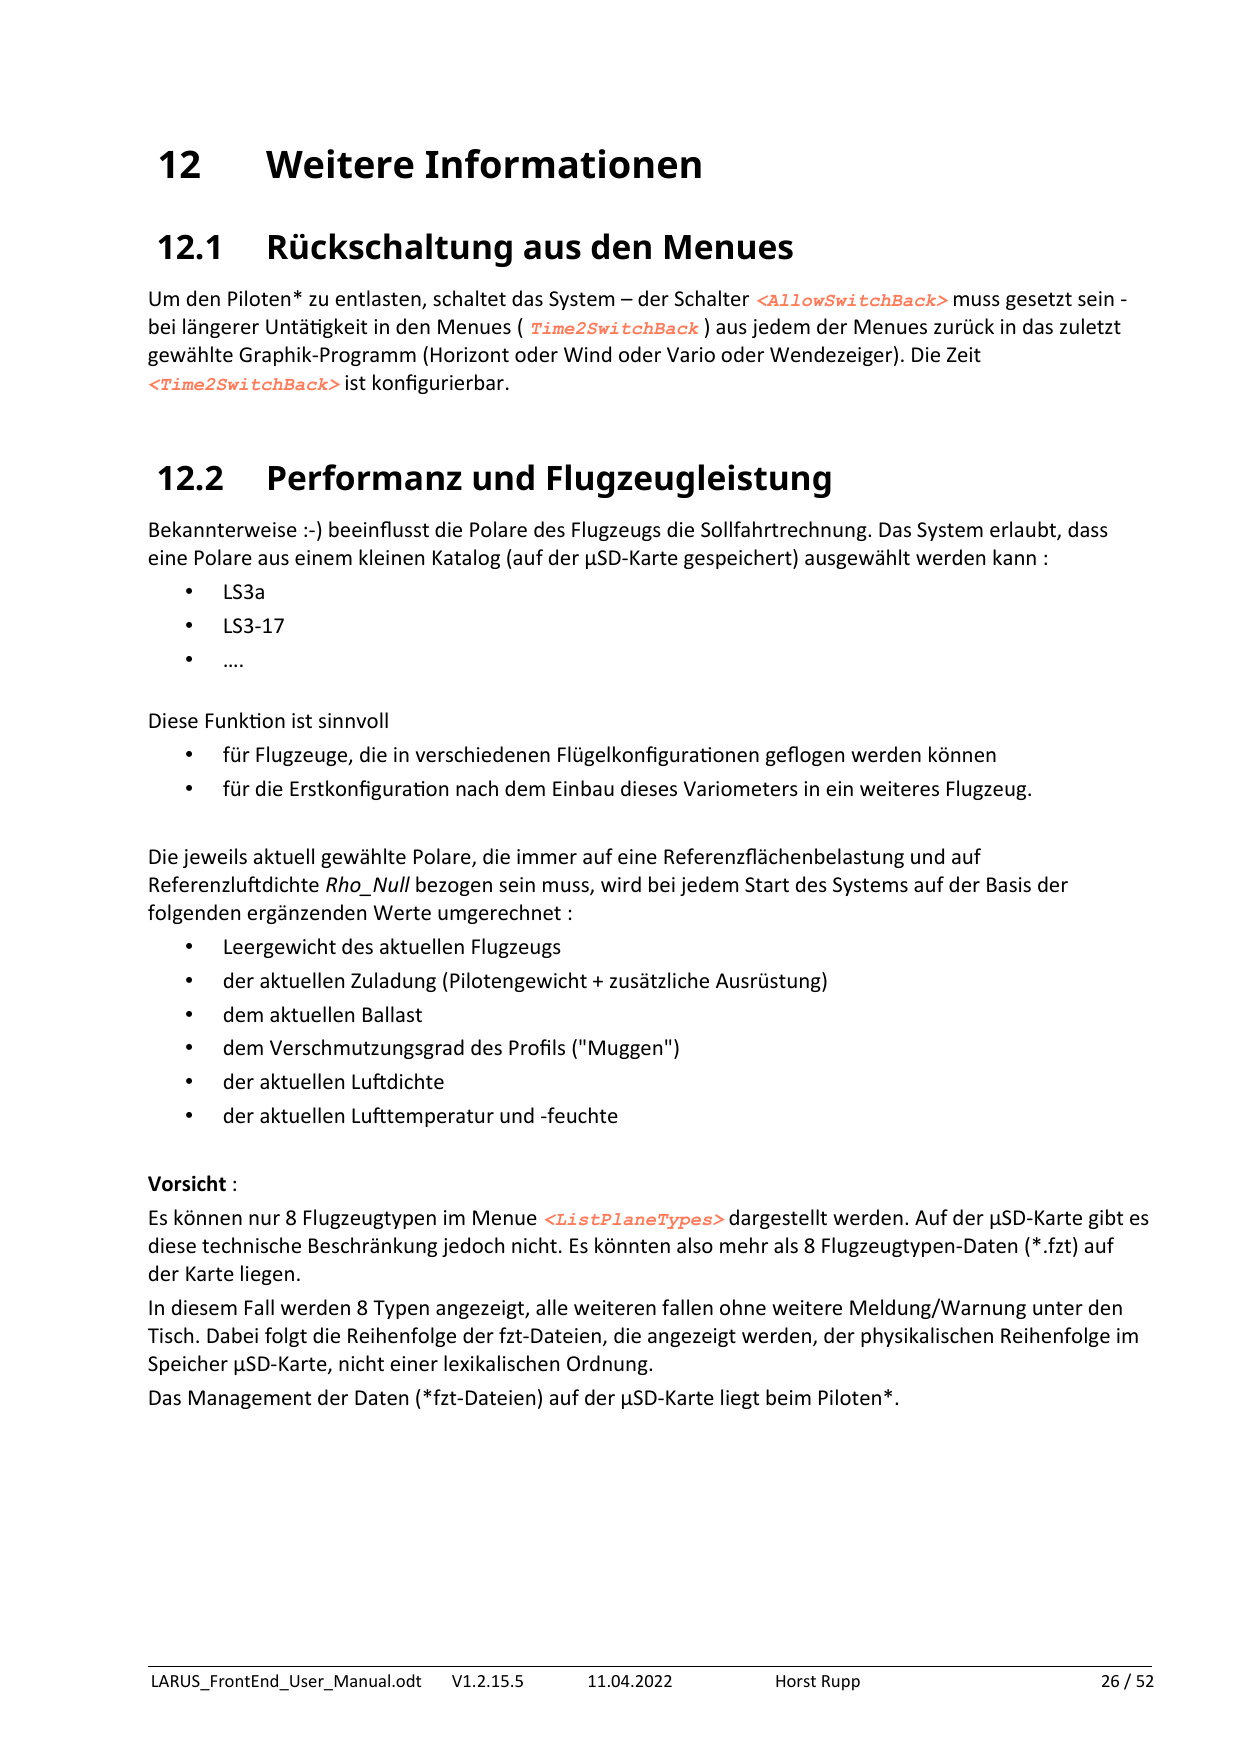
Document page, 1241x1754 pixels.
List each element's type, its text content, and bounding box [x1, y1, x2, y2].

text Das Management der Daten (*fzt-Dateien) auf der µSD-Karte liegt beim Piloten*. [148, 1383, 1152, 1411]
list für die Erstkonfiguration nach dem Einbau dieses Variometers in ein weiteres Flugzeug. [185, 774, 1152, 802]
text In diesem Fall werden 8 Typen angezeigt, alle weiteren fallen ohne weitere Meldung/Warnung unter den Tisch. Dabei folgt die Reihenfolge der fzt-Dateien, die angezeigt werden, der physikalischen Reihenfolge im Speicher µSD-Karte, nicht einer lexikalischen Ordnung. [148, 1293, 1152, 1377]
list …. [185, 645, 1152, 701]
text Es können nur 8 Flugzeugtypen im Menue <ListPlaneTypes> dargestellt werden. Auf der µSD-Karte gibt es diese technische Beschränkung jedoch nicht. Es könnten also mehr als 8 Flugzeugtypen-Daten (*.fzt) auf der Karte liegen. [148, 1203, 1152, 1287]
subtitle Rückschaltung aus den Menues [148, 223, 1152, 269]
text Vorsicht : [148, 1169, 1152, 1197]
list der aktuellen Zuladung (Pilotengewicht + zusätzliche Ausrüstung) [185, 966, 1152, 994]
text Diese Funktion ist sinnvoll [148, 707, 1152, 735]
subtitle Weitere Informationen [148, 138, 1128, 190]
list der aktuellen Lufttemperatur und -feuchte [185, 1101, 1152, 1129]
list der aktuellen Luftdichte [185, 1067, 1152, 1095]
list LS3a [185, 577, 1152, 605]
list Leergewicht des aktuellen Flugzeugs [185, 932, 1152, 960]
list LS3-17 [185, 611, 1152, 639]
list dem aktuellen Ballast [185, 1000, 1152, 1028]
text Die jeweils aktuell gewählte Polare, die immer auf eine Referenzflächenbelastung und auf Referenzluftdichte Rho_Null bezogen sein muss, wird bei jedem Start des Systems auf der Basis der folgenden ergänzenden Werte umgerechnet : [148, 842, 1152, 926]
list dem Verschmutzungsgrad des Profils ("Muggen") [185, 1033, 1152, 1062]
subtitle Performanz und Flugzeugleistung [148, 454, 1152, 500]
list für Flugzeuge, die in verschiedenen Flügelkonfigurationen geflogen werden können [185, 741, 1152, 768]
text Um den Piloten* zu entlasten, schaltet das System – der Schalter <AllowSwitchBack> muss gesetzt sein - bei längerer Untätigkeit in den Menues ( Time2SwitchBack ) aus jedem der Menues zurück in das zuletzt gewählte Graphik-Programm (Horizont oder Wind oder Vario oder Wendezeiger). Die Zeit <Time2SwitchBack> ist konfigurierbar. [148, 284, 1152, 396]
text Bekannterweise :-) beeinflusst die Polare des Flugzeugs die Sollfahrtrechnung. Das System erlaubt, dass eine Polare aus einem kleinen Katalog (auf der µSD-Karte gespeichert) ausgewählt werden kann : [148, 515, 1152, 571]
